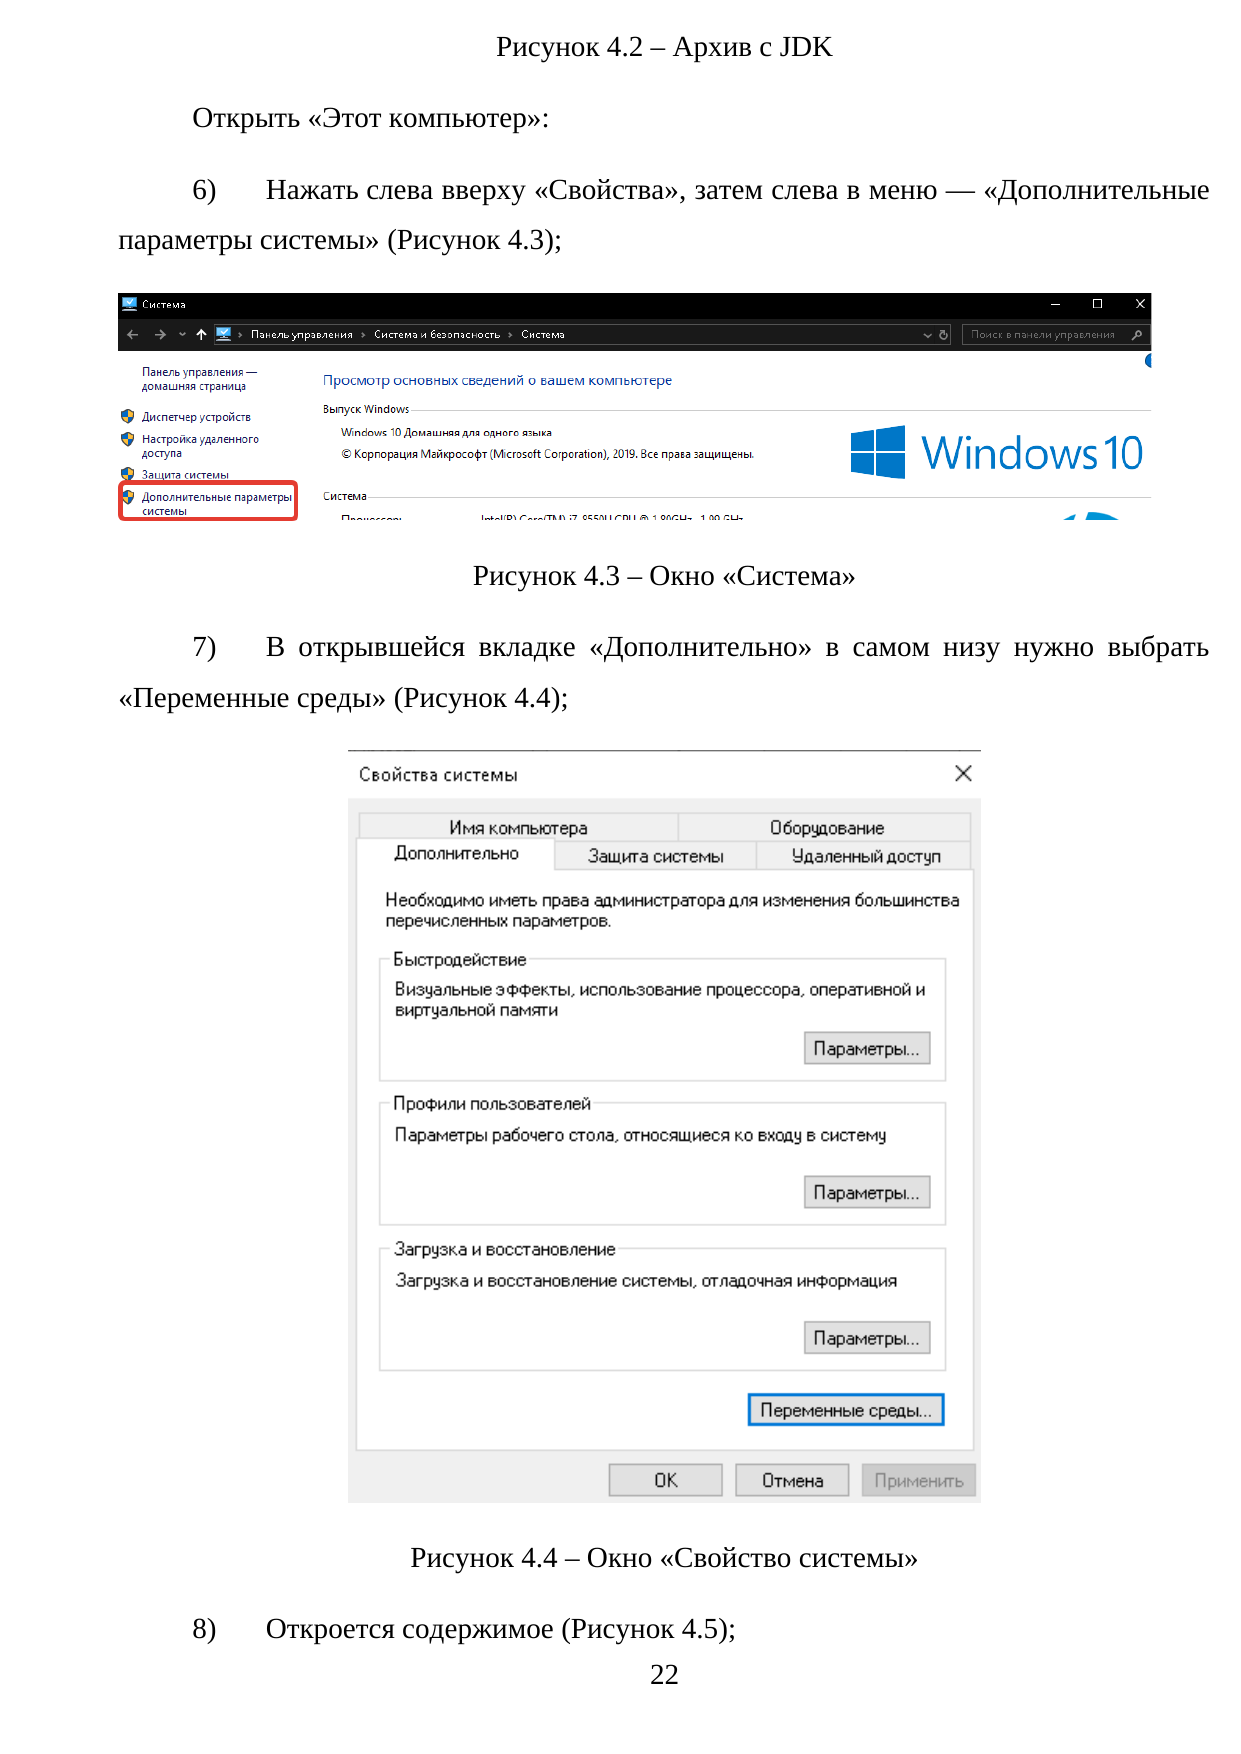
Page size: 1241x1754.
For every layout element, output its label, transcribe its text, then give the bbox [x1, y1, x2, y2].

list В открывшейся вкладке «Дополнительно» в самом низу нужно выбрать «Переменные среды» (Рисунок 4.4); [118, 629, 1211, 713]
text Рисунок 4.3 – Окно «Система» [118, 558, 1211, 592]
text Рисунок 4.4 – Окно «Свойство системы» [118, 1540, 1211, 1573]
list Нажать слева вверху «Свойства», затем слева в меню — «Дополнительные параметры системы» (Рисунок 4.3); [118, 172, 1211, 256]
text Рисунок 4.2 – Архив с JDK [118, 29, 1211, 63]
text Открыть «Этот компьютер»: [118, 101, 1211, 134]
list Откроется содержимое (Рисунок 4.5); [118, 1611, 1211, 1645]
